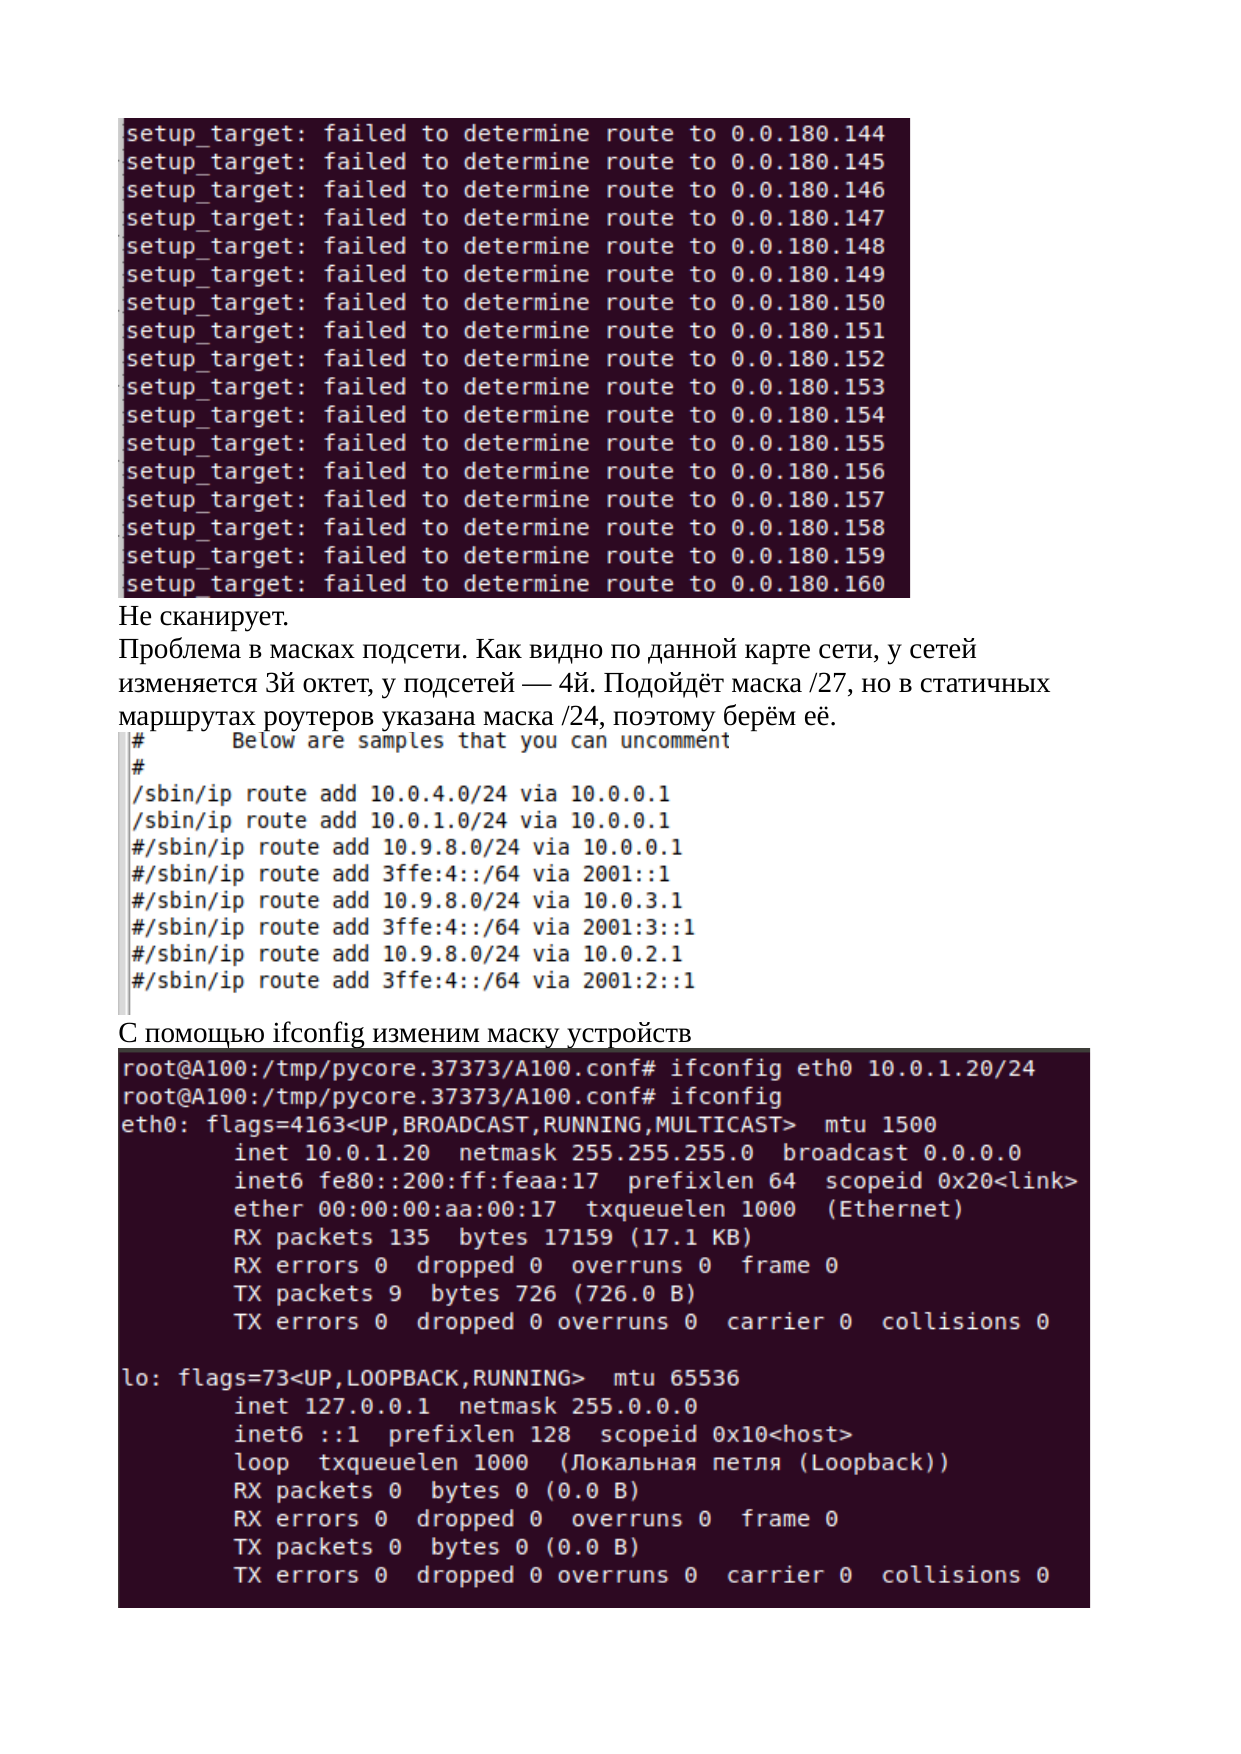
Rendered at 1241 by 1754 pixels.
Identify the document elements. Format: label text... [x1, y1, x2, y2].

text Не сканирует. [118, 598, 1122, 631]
text Проблема в масках подсети. Как видно по данной карте сети, у сетей изменяется 3й октет, у подсетей — 4й. Подойдёт маска /27, но в статичных маршрутах роутеров указана маска /24, поэтому берём её. [118, 631, 1122, 732]
text С помощью ifconfig изменим маску устройств [118, 1015, 1122, 1048]
